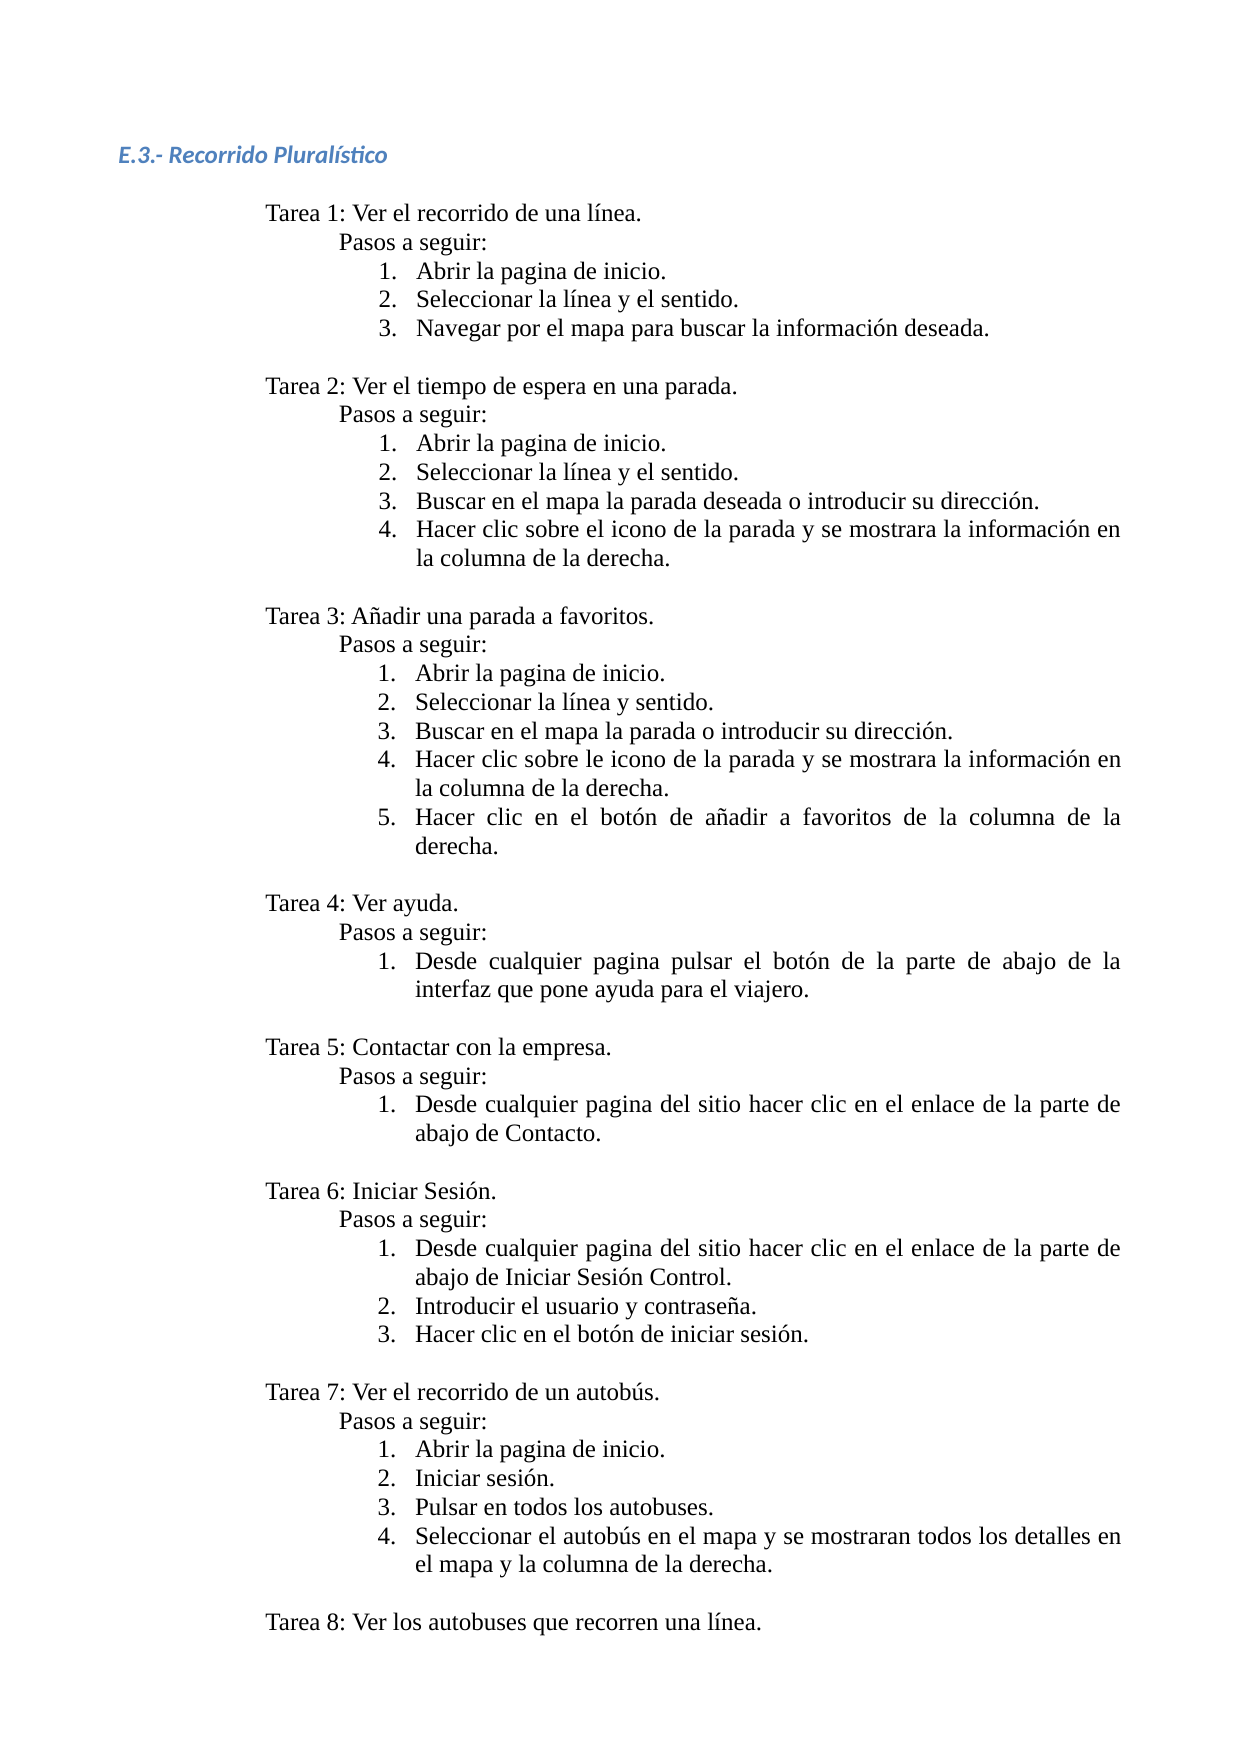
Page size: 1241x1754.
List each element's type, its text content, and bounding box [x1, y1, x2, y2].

list Desde cualquier pagina del sitio hacer clic en el enlace de la parte de abajo de Iniciar Sesión Control. [377, 1233, 1122, 1291]
text Tarea 6: Iniciar Sesión. [118, 1176, 1122, 1204]
list Hacer clic sobre le icono de la parada y se mostrara la información en la columna de la derecha. [377, 744, 1122, 802]
text Tarea 1: Ver el recorrido de una línea. [118, 198, 1122, 227]
list Seleccionar la línea y el sentido. [378, 284, 1122, 313]
text Pasos a seguir: [118, 1204, 1122, 1233]
list Iniciar sesión. [377, 1463, 1122, 1492]
text Tarea 7: Ver el recorrido de un autobús. [118, 1377, 1122, 1406]
list Buscar en el mapa la parada deseada o introducir su dirección. [378, 486, 1122, 514]
list Introducir el usuario y contraseña. [377, 1291, 1122, 1319]
text Pasos a seguir: [118, 917, 1122, 946]
list Abrir la pagina de inicio. [378, 428, 1122, 457]
text Pasos a seguir: [118, 1061, 1122, 1089]
text Pasos a seguir: [118, 629, 1122, 658]
list Navegar por el mapa para buscar la información deseada. [378, 313, 1122, 342]
list Desde cualquier pagina del sitio hacer clic en el enlace de la parte de abajo de Contacto. [377, 1089, 1122, 1147]
list Hacer clic en el botón de iniciar sesión. [377, 1319, 1122, 1348]
text Tarea 8: Ver los autobuses que recorren una línea. [118, 1607, 1122, 1636]
list Pulsar en todos los autobuses. [377, 1492, 1122, 1521]
list Abrir la pagina de inicio. [378, 256, 1122, 284]
text Pasos a seguir: [118, 227, 1122, 256]
text Tarea 4: Ver ayuda. [118, 888, 1122, 917]
list Buscar en el mapa la parada o introducir su dirección. [377, 716, 1122, 744]
list Abrir la pagina de inicio. [377, 658, 1122, 687]
list Desde cualquier pagina pulsar el botón de la parte de abajo de la interfaz que pone ayuda para el viajero. [377, 946, 1122, 1003]
subtitle E.3.- Recorrido Pluralístico [118, 139, 1122, 169]
text Pasos a seguir: [118, 399, 1122, 428]
text Tarea 2: Ver el tiempo de espera en una parada. [118, 371, 1122, 399]
list Abrir la pagina de inicio. [377, 1434, 1122, 1463]
text Tarea 5: Contactar con la empresa. [118, 1032, 1122, 1061]
list Hacer clic sobre el icono de la parada y se mostrara la información en la columna de la derecha. [378, 514, 1122, 572]
text Tarea 3: Añadir una parada a favoritos. [118, 601, 1122, 629]
list Seleccionar la línea y el sentido. [378, 457, 1122, 486]
list Hacer clic en el botón de añadir a favoritos de la columna de la derecha. [377, 802, 1122, 859]
list Seleccionar la línea y sentido. [377, 687, 1122, 716]
text Pasos a seguir: [118, 1406, 1122, 1434]
list Seleccionar el autobús en el mapa y se mostraran todos los detalles en el mapa y la columna de la derecha. [377, 1521, 1122, 1578]
